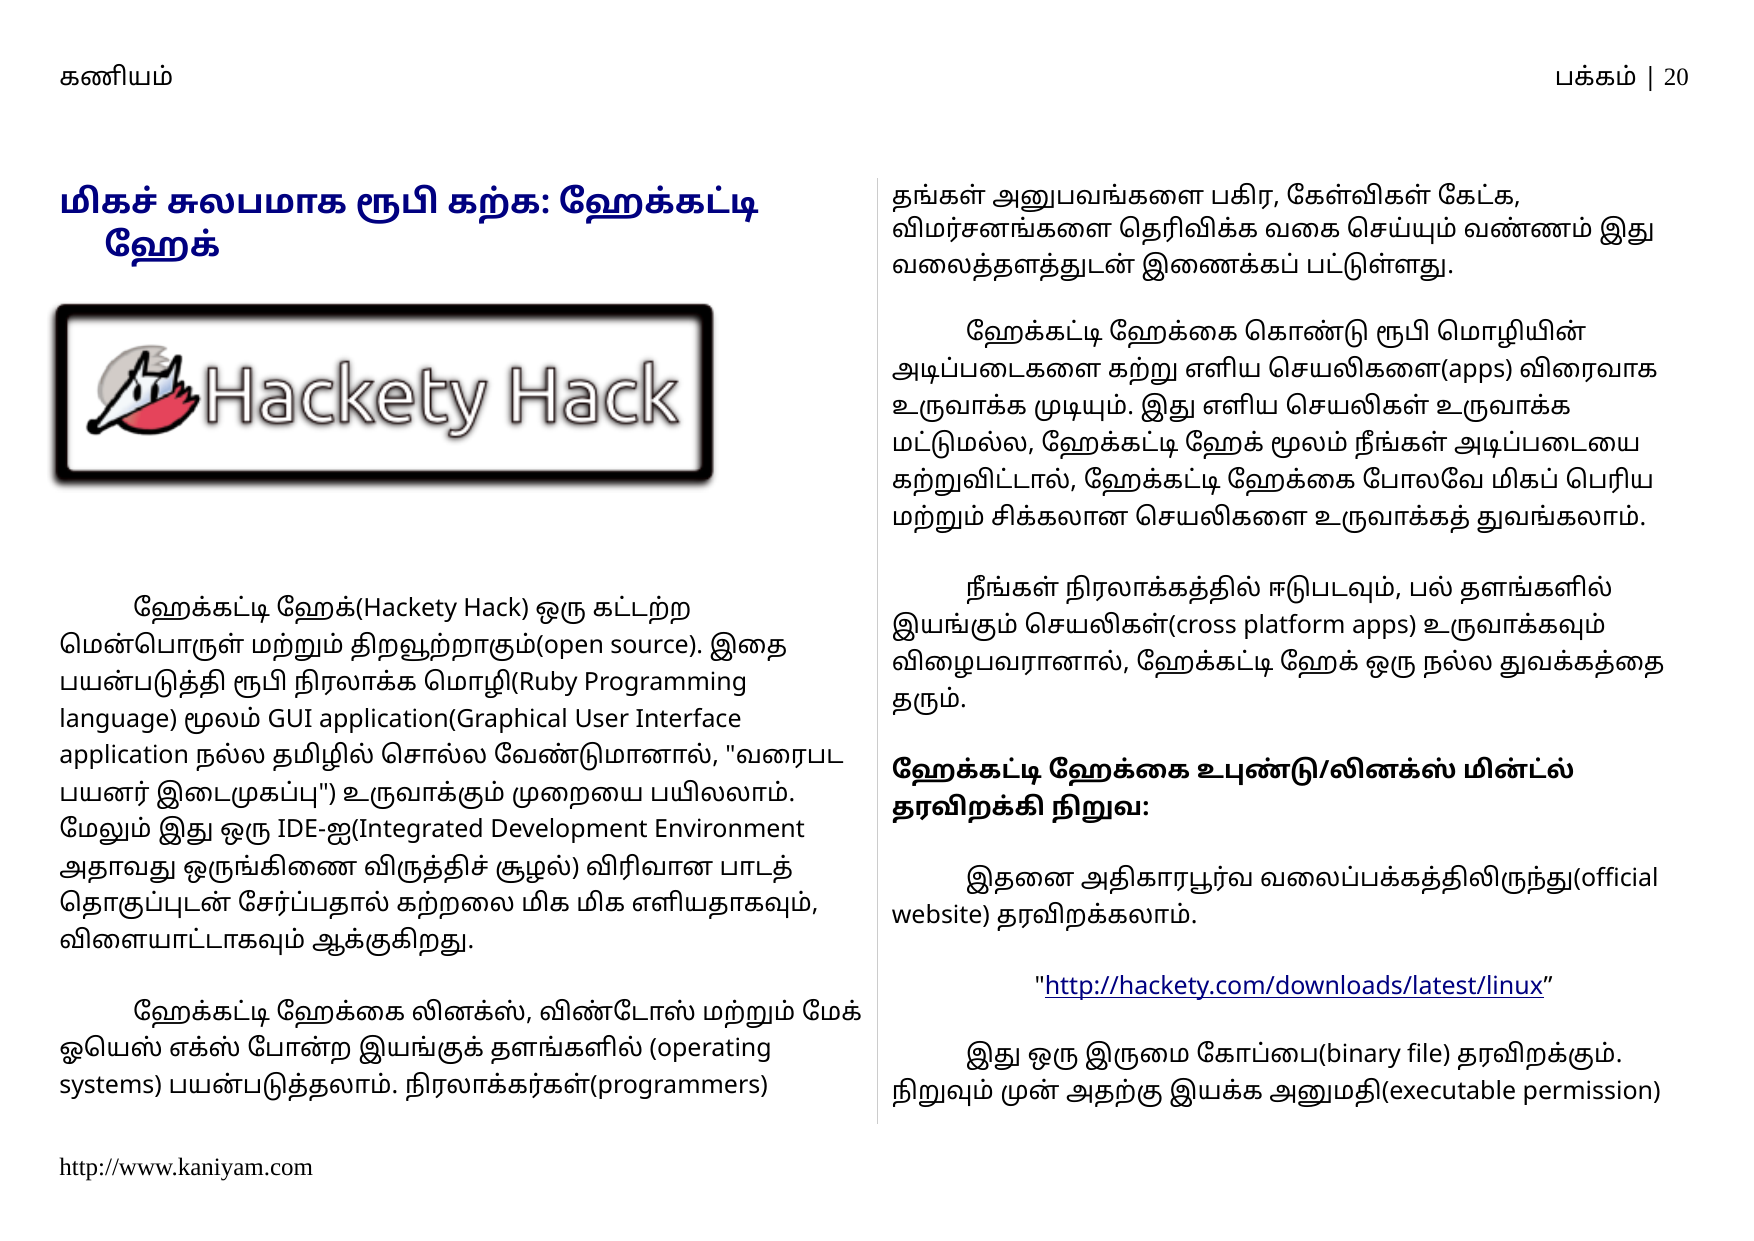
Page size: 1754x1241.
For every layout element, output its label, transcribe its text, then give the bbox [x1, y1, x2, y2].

text இதனை அதிகாரபூர்வ வலைப்பக்கத்திலிருந்து(official website) தரவிறக்கலாம். [892, 860, 1695, 934]
text ஹேக்கட்டி ஹேக்கை லினக்ஸ், விண்டோஸ் மற்றும் மேக் ஓயெஸ் எக்ஸ் போன்ற இயங்குக் தளங்களில் (operating systems) பயன்படுத்தலாம். நிரலாக்கர்கள்(programmers) [59, 993, 862, 1104]
text நீங்கள் நிரலாக்கத்தில் ஈடுபடவும், பல் தளங்களில் இயங்கும் செயலிகள்(cross platform apps) உருவாக்கவும் விழைபவரானால், ஹேக்கட்டி ஹேக் ஒரு நல்ல துவக்கத்தை தரும். [892, 570, 1695, 718]
subtitle மிகச் சுலபமாக ரூபி கற்க: ஹேக்கட்டி ஹேக் [59, 178, 862, 270]
text இது ஒரு இருமை கோப்பை(binary file) தரவிறக்கும். நிறுவும் முன் அதற்கு இயக்க அனுமதி(executable permission) [892, 1036, 1695, 1110]
text ஹேக்கட்டி ஹேக்கை கொண்டு ரூபி மொழியின் அடிப்படைகளை கற்று எளிய செயலிகளை(apps) விரைவாக உருவாக்க முடியும். இது எளிய செயலிகள் உருவாக்க மட்டுமல்ல, ஹேக்கட்டி ஹேக் மூலம் நீங்கள் அடிப்படையை கற்றுவிட்டால், ஹேக்கட்டி ஹேக்கை போலவே மிகப் பெரிய மற்றும் சிக்கலான செயலிகளை உருவாக்கத் துவங்கலாம். [892, 318, 1695, 536]
text தங்கள் அனுபவங்களை பகிர, கேள்விகள் கேட்க, விமர்சனங்களை தெரிவிக்க வகை செய்யும் வண்ணம் இது வலைத்தளத்துடன் இணைக்கப் பட்டுள்ளது. [892, 178, 1695, 284]
picture [46, 301, 719, 493]
text ஹேக்கட்டி ஹேக்(Hackety Hack) ஒரு கட்டற்ற மென்பொருள் மற்றும் திறவூற்றாகும்(open source). இதை பயன்படுத்தி ரூபி நிரலாக்க மொழி(Ruby Programming language) மூலம் GUI application(Graphical User Interface application நல்ல தமிழில் சொல்ல வேண்டுமானால், "வரைபட பயனர் இடைமுகப்பு") உருவாக்கும் முறையை பயிலலாம். மேலும் இது ஒரு IDE-ஐ(Integrated Development Environment அதாவது ஒருங்கிணை விருத்திச் சூழல்) விரிவான பாடத் தொகுப்புடன் சேர்ப்பதால் கற்றலை மிக மிக எளியதாகவும், விளையாட்டாகவும் ஆக்குகிறது. [59, 589, 862, 959]
text "http://hackety.com/downloads/latest/linux” [892, 968, 1695, 1002]
text ஹேக்கட்டி ஹேக்கை உபுண்டு/லினக்ஸ் மின்ட்ல் தரவிறக்கி நிறுவ: [892, 752, 1695, 826]
